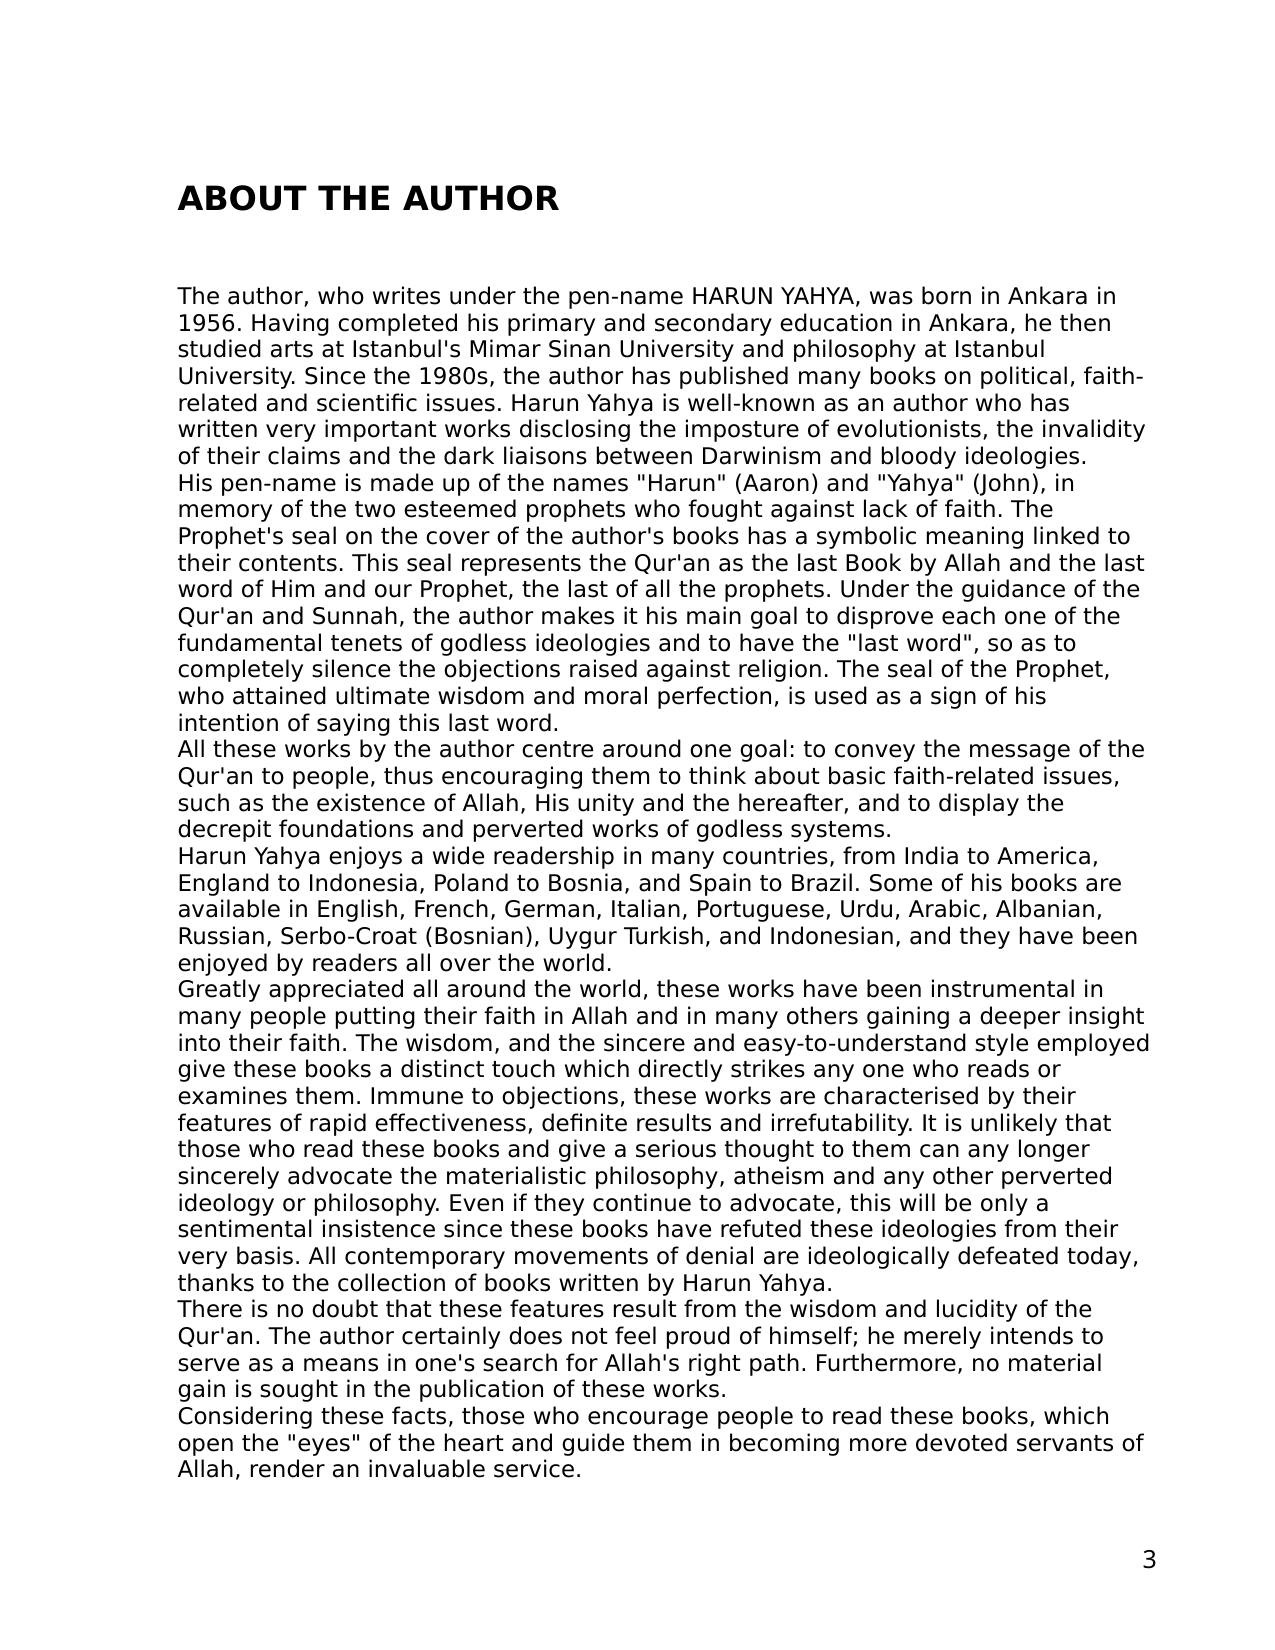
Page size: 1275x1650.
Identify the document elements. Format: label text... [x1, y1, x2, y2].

text Harun Yahya enjoys a wide readership in many countries, from India to America, England to Indonesia, Poland to Bosnia, and Spain to Brazil. Some of his books are available in English, French, German, Italian, Portuguese, Urdu, Arabic, Albanian, Russian, Serbo-Croat (Bosnian), Uygur Turkish, and Indonesian, and they have been enjoyed by readers all over the world. [177, 843, 1157, 977]
text Greatly appreciated all around the world, these works have been instrumental in many people putting their faith in Allah and in many others gaining a deeper insight into their faith. The wisdom, and the sincere and easy-to-understand style employed give these books a distinct touch which directly strikes any one who reads or examines them. Immune to objections, these works are characterised by their features of rapid effectiveness, definite results and irrefutability. It is unlikely that those who read these books and give a serious thought to them can any longer sincerely advocate the materialistic philosophy, atheism and any other perverted ideology or philosophy. Even if they continue to advocate, this will be only a sentimental insistence since these books have refuted these ideologies from their very basis. All contemporary movements of denial are ideologically defeated today, thanks to the collection of books written by Harun Yahya. [177, 977, 1157, 1297]
text All these works by the author centre around one goal: to convey the message of the Qur'an to people, thus encouraging them to think about basic faith-related issues, such as the existence of Allah, His unity and the hereafter, and to display the decrepit foundations and perverted works of godless systems. [177, 737, 1157, 843]
text ABOUT THE AUTHOR [177, 179, 1157, 218]
text Considering these facts, those who encourage people to read these books, which open the "eyes" of the heart and guide them in becoming more devoted servants of Allah, render an invaluable service. [177, 1403, 1157, 1483]
text There is no doubt that these features result from the wisdom and lucidity of the Qur'an. The author certainly does not feel proud of himself; he merely intends to serve as a means in one's search for Allah's right path. Furthermore, no material gain is sought in the publication of these works. [177, 1297, 1157, 1403]
text His pen-name is made up of the names "Harun" (Aaron) and "Yahya" (John), in memory of the two esteemed prophets who fought against lack of faith. The Prophet's seal on the cover of the author's books has a symbolic meaning linked to their contents. This seal represents the Qur'an as the last Book by Allah and the last word of Him and our Prophet, the last of all the prophets. Under the guidance of the Qur'an and Sunnah, the author makes it his main goal to disprove each one of the fundamental tenets of godless ideologies and to have the "last word", so as to completely silence the objections raised against religion. The seal of the Prophet, who attained ultimate wisdom and moral perfection, is used as a sign of his intention of saying this last word. [177, 470, 1157, 737]
text The author, who writes under the pen-name HARUN YAHYA, was born in Ankara in 1956. Having completed his primary and secondary education in Ankara, he then studied arts at Istanbul's Mimar Sinan University and philosophy at Istanbul University. Since the 1980s, the author has published many books on political, faith-related and scientific issues. Harun Yahya is well-known as an author who has written very important works disclosing the imposture of evolutionists, the invalidity of their claims and the dark liaisons between Darwinism and bloody ideologies. [177, 283, 1157, 470]
